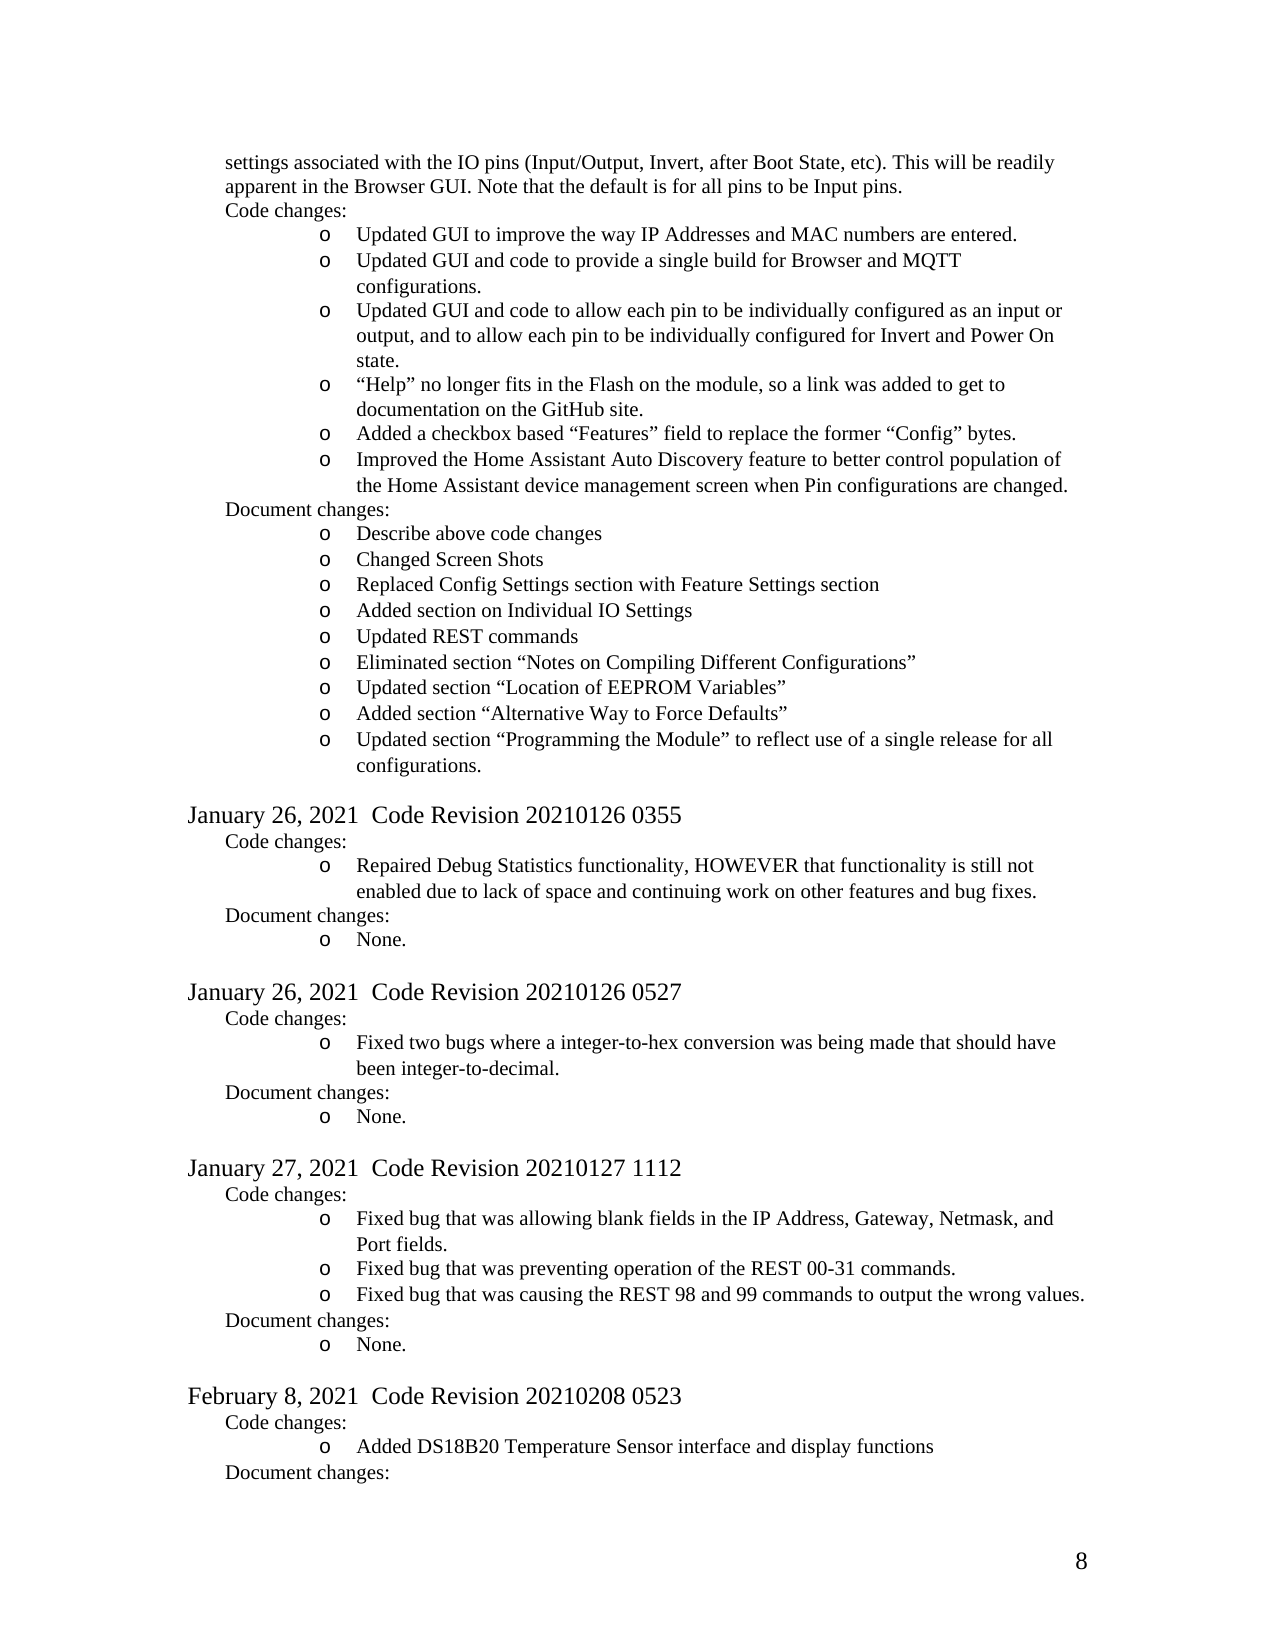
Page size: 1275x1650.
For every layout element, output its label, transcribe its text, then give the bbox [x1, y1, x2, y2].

text Document changes: [225, 497, 1087, 521]
text Document changes: [225, 1460, 1087, 1484]
list Fixed bug that was causing the REST 98 and 99 commands to output the wrong values. [319, 1282, 1087, 1308]
list None. [319, 1104, 1087, 1129]
text January 26, 2021 Code Revision 20210126 0355 [187, 801, 1087, 829]
list Fixed two bugs where a integer-to-hex conversion was being made that should have been integer-to-decimal. [319, 1030, 1087, 1080]
text Code changes: [225, 829, 1087, 853]
list Updated GUI to improve the way IP Addresses and MAC numbers are entered. [319, 222, 1087, 248]
list Updated GUI and code to provide a single build for Browser and MQTT configurations. [319, 248, 1087, 298]
text Document changes: [225, 1308, 1087, 1332]
list Added DS18B20 Temperature Sensor interface and display functions [319, 1434, 1087, 1460]
list Added section on Individual IO Settings [319, 598, 1087, 624]
text settings associated with the IO pins (Input/Output, Invert, after Boot State, etc). This will be readily apparent in the Browser GUI. Note that the default is for all pins to be Input pins. [225, 150, 1087, 198]
text Code changes: [225, 1410, 1087, 1434]
list “Help” no longer fits in the Flash on the module, so a link was added to get to documentation on the GitHub site. [319, 372, 1087, 421]
list Updated REST commands [319, 624, 1087, 649]
list None. [319, 927, 1087, 953]
list None. [319, 1332, 1087, 1357]
list Updated section “Location of EEPROM Variables” [319, 675, 1087, 701]
list Repaired Debug Statistics functionality, HOWEVER that functionality is still not enabled due to lack of space and continuing work on other features and bug fixes. [319, 853, 1087, 903]
text January 27, 2021 Code Revision 20210127 1112 [187, 1153, 1087, 1182]
list Improved the Home Assistant Auto Discovery feature to better control population of the Home Assistant device management screen when Pin configurations are changed. [319, 447, 1087, 497]
list Updated GUI and code to allow each pin to be individually configured as an input or output, and to allow each pin to be individually configured for Invert and Power On state. [319, 298, 1087, 372]
list Eliminated section “Notes on Compiling Different Configurations” [319, 649, 1087, 675]
list Fixed bug that was preventing operation of the REST 00-31 commands. [319, 1256, 1087, 1282]
list Added a checkbox based “Features” field to replace the former “Config” bytes. [319, 421, 1087, 447]
text February 8, 2021 Code Revision 20210208 0523 [187, 1381, 1087, 1410]
text January 26, 2021 Code Revision 20210126 0527 [187, 977, 1087, 1006]
list Changed Screen Shots [319, 547, 1087, 572]
text Document changes: [225, 903, 1087, 927]
list Updated section “Programming the Module” to reflect use of a single release for all configurations. [319, 727, 1087, 777]
text Code changes: [225, 198, 1087, 222]
list Describe above code changes [319, 521, 1087, 547]
text Code changes: [225, 1006, 1087, 1030]
list Added section “Alternative Way to Force Defaults” [319, 701, 1087, 727]
list Fixed bug that was allowing blank fields in the IP Address, Gateway, Netmask, and Port fields. [319, 1206, 1087, 1256]
list Replaced Config Settings section with Feature Settings section [319, 572, 1087, 598]
text Code changes: [225, 1182, 1087, 1206]
text Document changes: [225, 1080, 1087, 1104]
